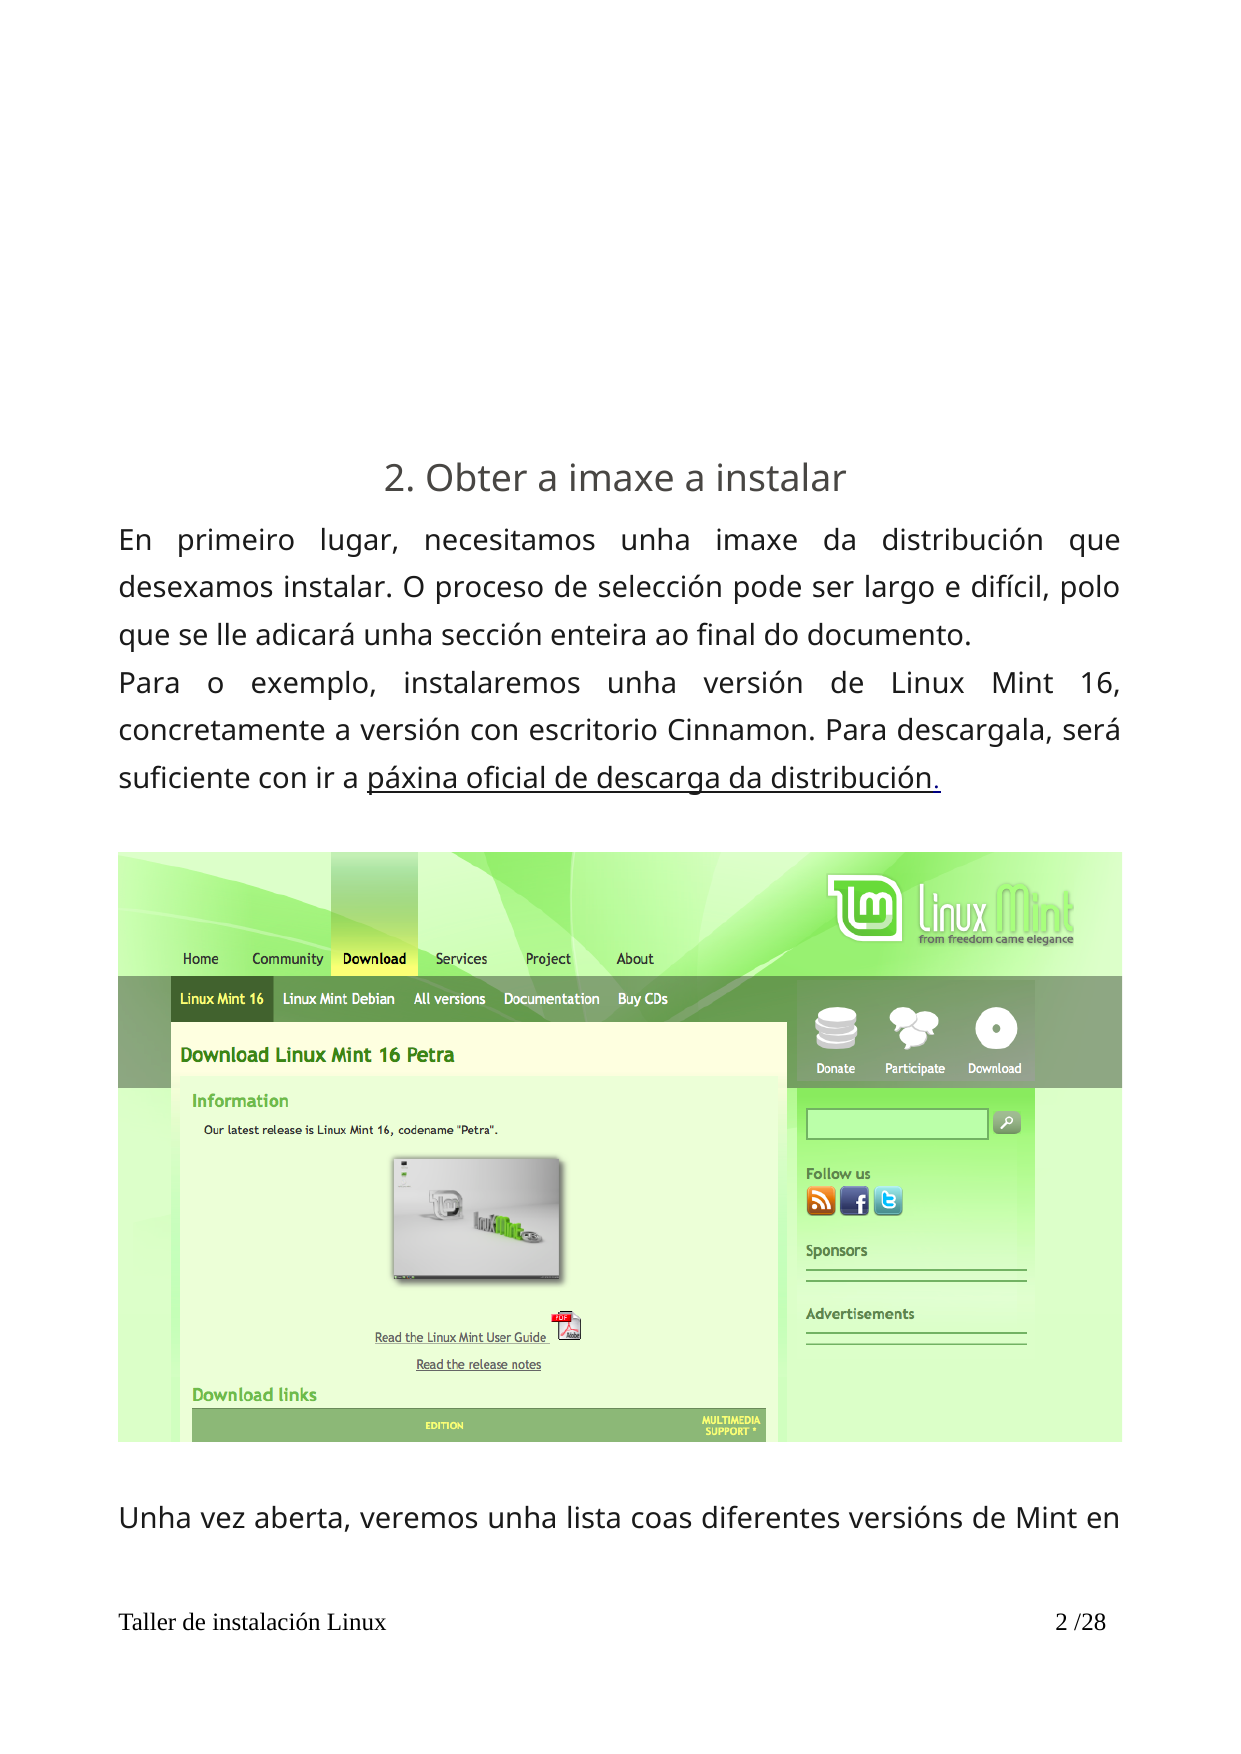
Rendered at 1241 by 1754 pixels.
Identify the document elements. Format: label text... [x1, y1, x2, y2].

text En primeiro lugar, necesitamos unha imaxe da distribución que desexamos instalar. O proceso de selección pode ser largo e difícil, polo que se lle adicará unha sección enteira ao final do documento. [118, 519, 1122, 654]
text Para o exemplo, instalaremos unha versión de Linux Mint 16, concretamente a versión con escritorio Cinnamon. Para descargala, será suficiente con ir a páxina oficial de descarga da distribución. [118, 662, 1122, 797]
picture [118, 852, 1123, 1442]
text Unha vez aberta, veremos unha lista coas diferentes versións de Mint en [118, 1497, 1122, 1537]
text 2. Obter a imaxe a instalar [118, 451, 1122, 502]
